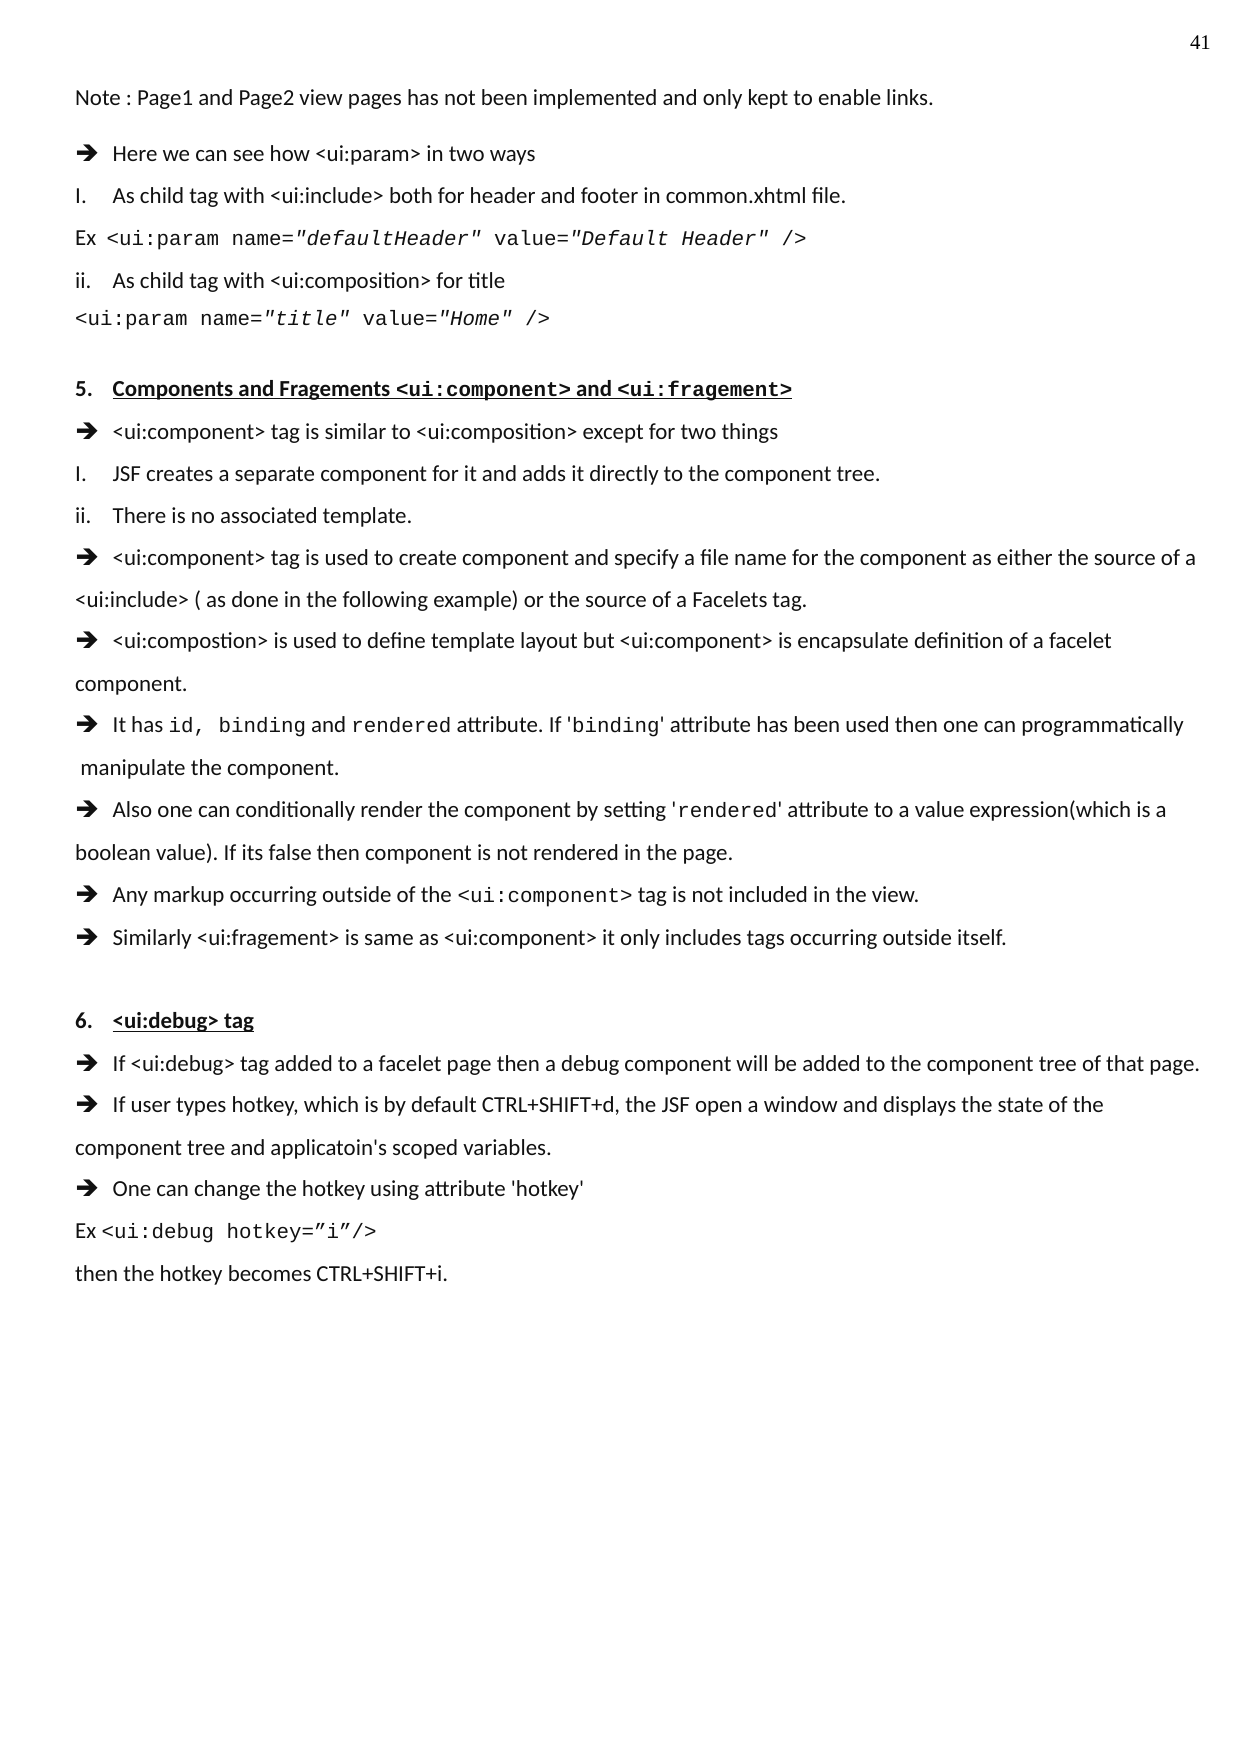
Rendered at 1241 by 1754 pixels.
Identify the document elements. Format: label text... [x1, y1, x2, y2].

list Ex <ui:param name="defaultHeader" value="Default Header" /> [75, 223, 1211, 252]
list If <ui:debug> tag added to a facelet page then a debug component will be added to the component tree of that page. [75, 1049, 1211, 1077]
list I. JSF creates a separate component for it and adds it directly to the component tree. [75, 459, 1211, 487]
list One can change the hotkey using attribute 'hotkey' [75, 1174, 1211, 1203]
list If user types hotkey, which is by default CTRL+SHIFT+d, the JSF open a window and displays the state of the component tree and applicatoin's scoped variables. [75, 1091, 1211, 1161]
list manipulate the component. [75, 753, 1211, 781]
text 5. Components and Fragements <ui:component> and <ui:fragement> [75, 374, 1211, 402]
list <ui:component> tag is similar to <ui:composition> except for two things [75, 417, 1211, 445]
text then the hotkey becomes CTRL+SHIFT+i. [75, 1259, 1211, 1287]
list It has id, binding and rendered attribute. If 'binding' attribute has been used then one can programmatically [75, 711, 1211, 739]
text 6. <ui:debug> tag [75, 1007, 1211, 1035]
list ii. As child tag with <ui:composition> for title [75, 266, 1211, 294]
list Also one can conditionally render the component by setting 'rendered' attribute to a value expression(which is a boolean value). If its false then component is not rendered in the page. [75, 795, 1211, 866]
list Similarly <ui:fragement> is same as <ui:component> it only includes tags occurring outside itself. [75, 923, 1211, 951]
list <ui:compostion> is used to define template layout but <ui:component> is encapsulate definition of a facelet component. [75, 627, 1211, 697]
text <ui:param name="title" value="Home" /> [75, 308, 1211, 332]
list Here we can see how <ui:param> in two ways [75, 139, 1211, 168]
list I. As child tag with <ui:include> both for header and footer in common.xhtml file. [75, 182, 1211, 209]
list Any markup occurring outside of the <ui:component> tag is not included in the view. [75, 880, 1211, 908]
text Note : Page1 and Page2 view pages has not been implemented and only kept to enable links. [75, 83, 1211, 112]
text ii. There is no associated template. [75, 501, 1211, 529]
text Ex <ui:debug hotkey=”i”/> [75, 1217, 1211, 1245]
list <ui:component> tag is used to create component and specify a file name for the component as either the source of a <ui:include> ( as done in the following example) or the source of a Facelets tag. [75, 543, 1211, 613]
